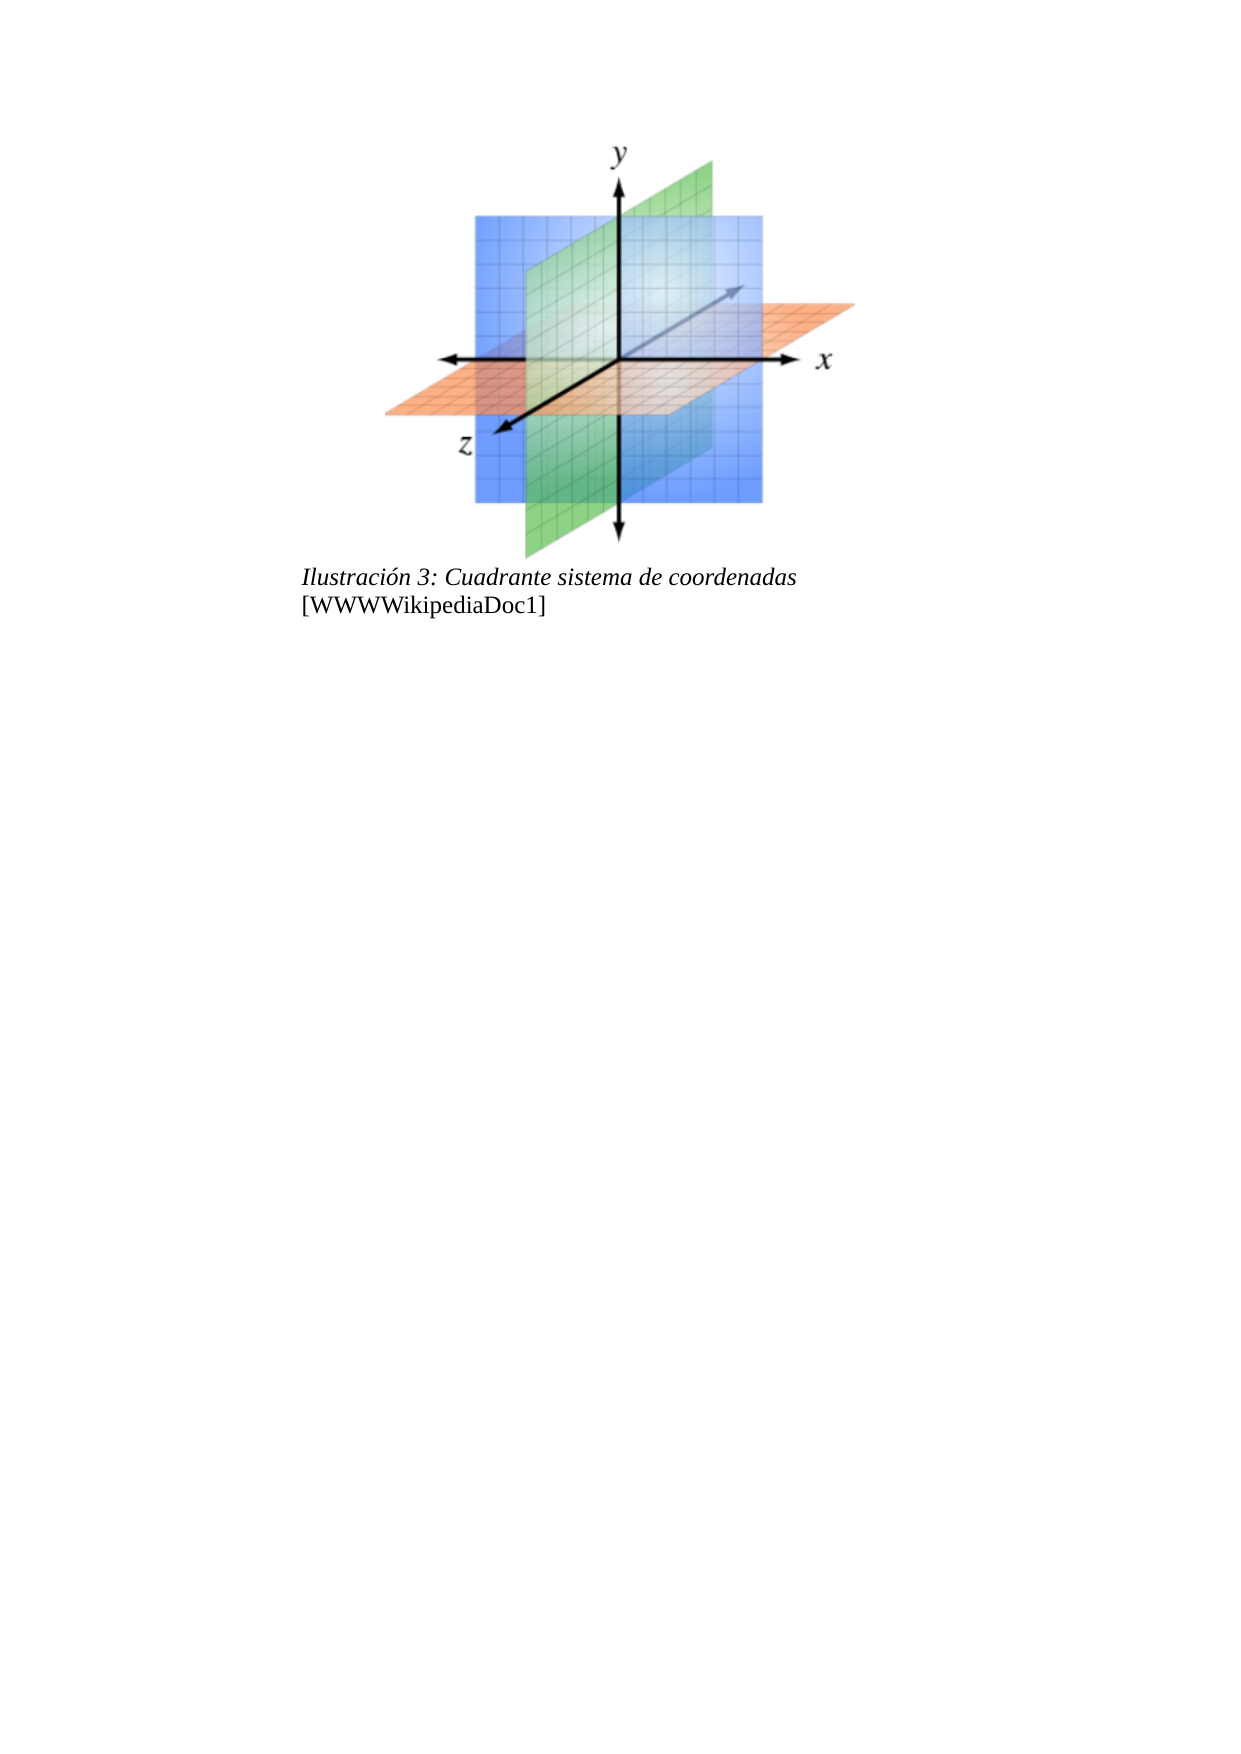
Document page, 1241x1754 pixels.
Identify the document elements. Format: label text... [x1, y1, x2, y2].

text Ilustración 3: Cuadrante sistema de coordenadas [WWWWikipediaDoc1] [301, 131, 939, 619]
picture [385, 118, 855, 562]
